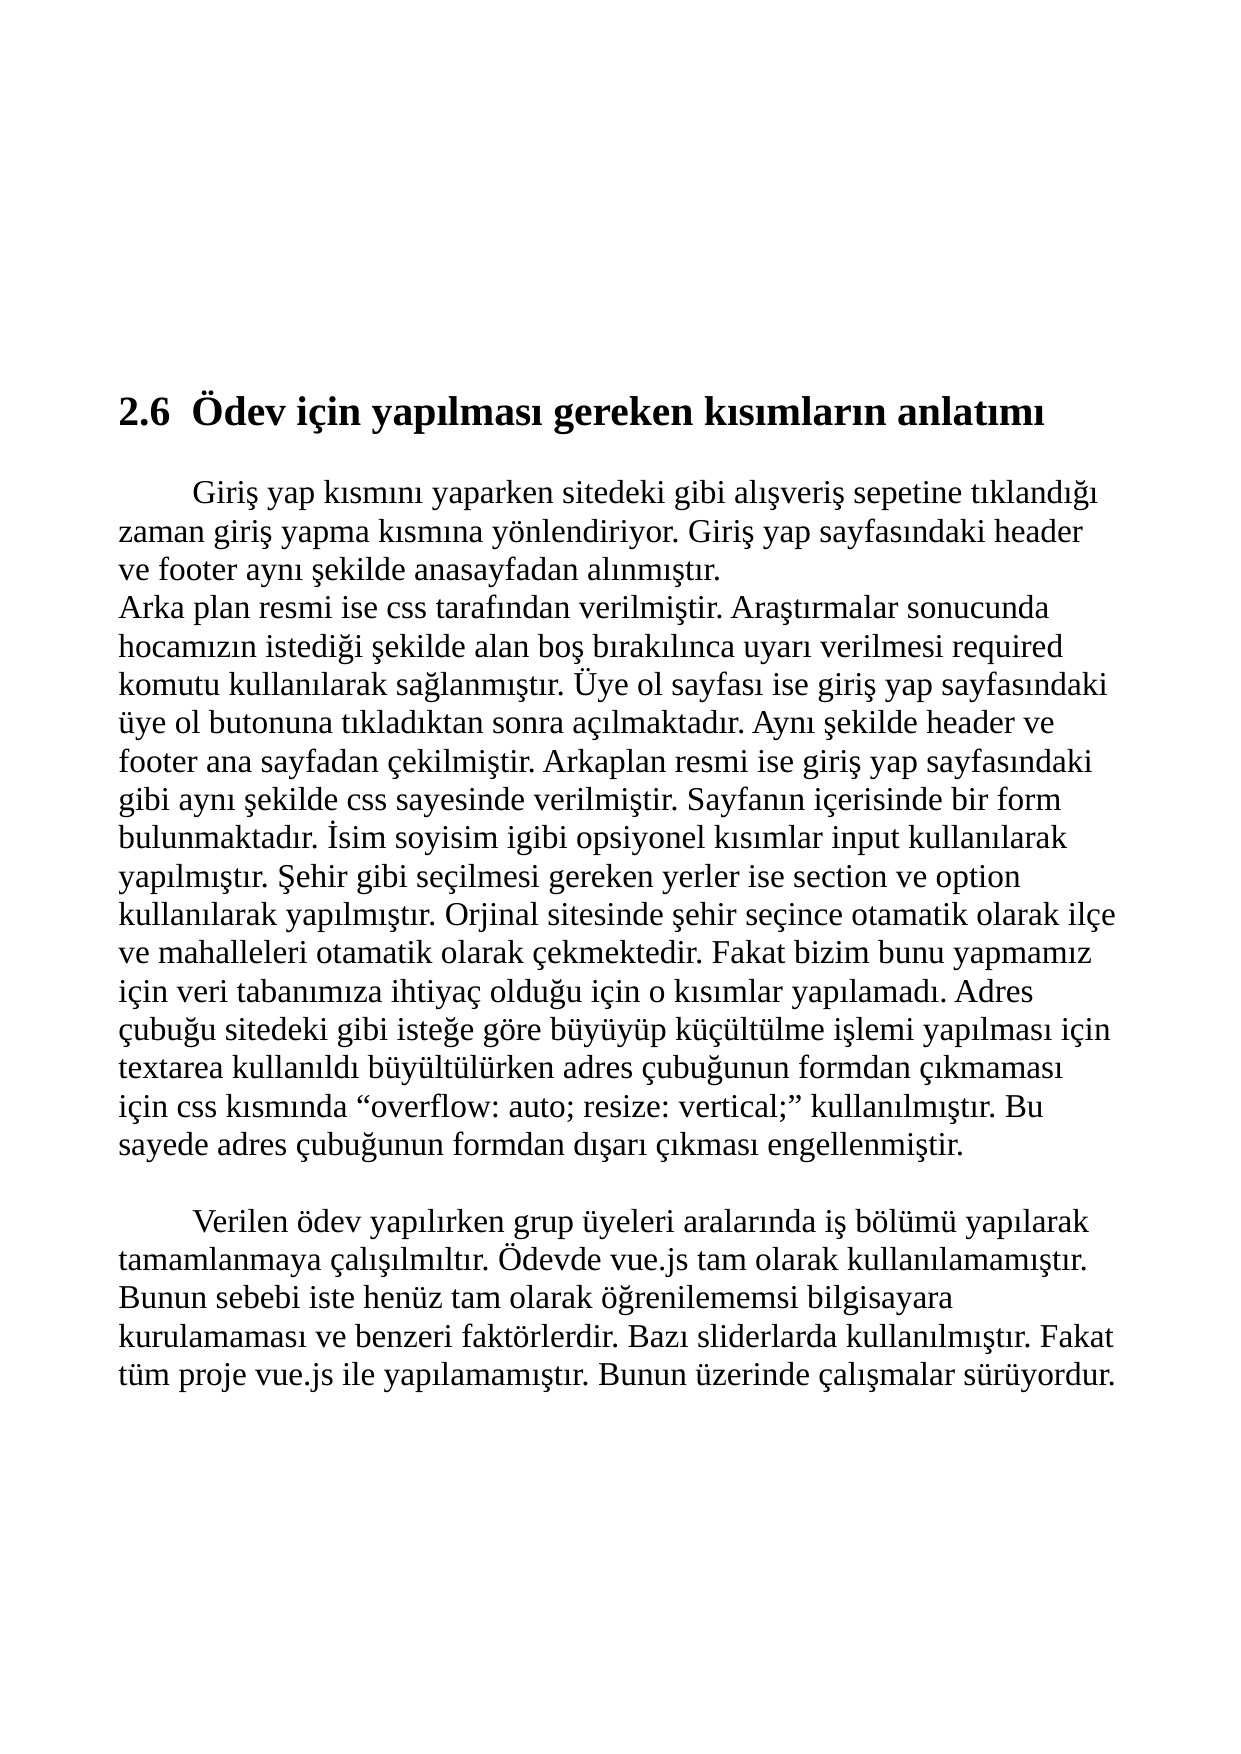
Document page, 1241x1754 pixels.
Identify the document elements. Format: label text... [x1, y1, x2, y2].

text Giriş yap kısmını yaparken sitedeki gibi alışveriş sepetine tıklandığı zaman giriş yapma kısmına yönlendiriyor. Giriş yap sayfasındaki header ve footer aynı şekilde anasayfadan alınmıştır. [118, 473, 1122, 588]
text Arka plan resmi ise css tarafından verilmiştir. Araştırmalar sonucunda hocamızın istediği şekilde alan boş bırakılınca uyarı verilmesi required komutu kullanılarak sağlanmıştır. Üye ol sayfası ise giriş yap sayfasındaki üye ol butonuna tıkladıktan sonra açılmaktadır. Aynı şekilde header ve footer ana sayfadan çekilmiştir. Arkaplan resmi ise giriş yap sayfasındaki gibi aynı şekilde css sayesinde verilmiştir. Sayfanın içerisinde bir form bulunmaktadır. İsim soyisim igibi opsiyonel kısımlar input kullanılarak yapılmıştır. Şehir gibi seçilmesi gereken yerler ise section ve option kullanılarak yapılmıştır. Orjinal sitesinde şehir seçince otamatik olarak ilçe ve mahalleleri otamatik olarak çekmektedir. Fakat bizim bunu yapmamız için veri tabanımıza ihtiyaç olduğu için o kısımlar yapılamadı. Adres çubuğu sitedeki gibi isteğe göre büyüyüp küçültülme işlemi yapılması için textarea kullanıldı büyültülürken adres çubuğunun formdan çıkmaması için css kısmında “overflow: auto; resize: vertical;” kullanılmıştır. Bu sayede adres çubuğunun formdan dışarı çıkması engellenmiştir. [118, 588, 1122, 1163]
text 2.6 Ödev için yapılması gereken kısımların anlatımı [118, 386, 1122, 434]
text Verilen ödev yapılırken grup üyeleri aralarında iş bölümü yapılarak tamamlanmaya çalışılmıltır. Ödevde vue.js tam olarak kullanılamamıştır. Bunun sebebi iste henüz tam olarak öğrenilememsi bilgisayara kurulamaması ve benzeri faktörlerdir. Bazı sliderlarda kullanılmıştır. Fakat tüm proje vue.js ile yapılamamıştır. Bunun üzerinde çalışmalar sürüyordur. [118, 1201, 1122, 1393]
